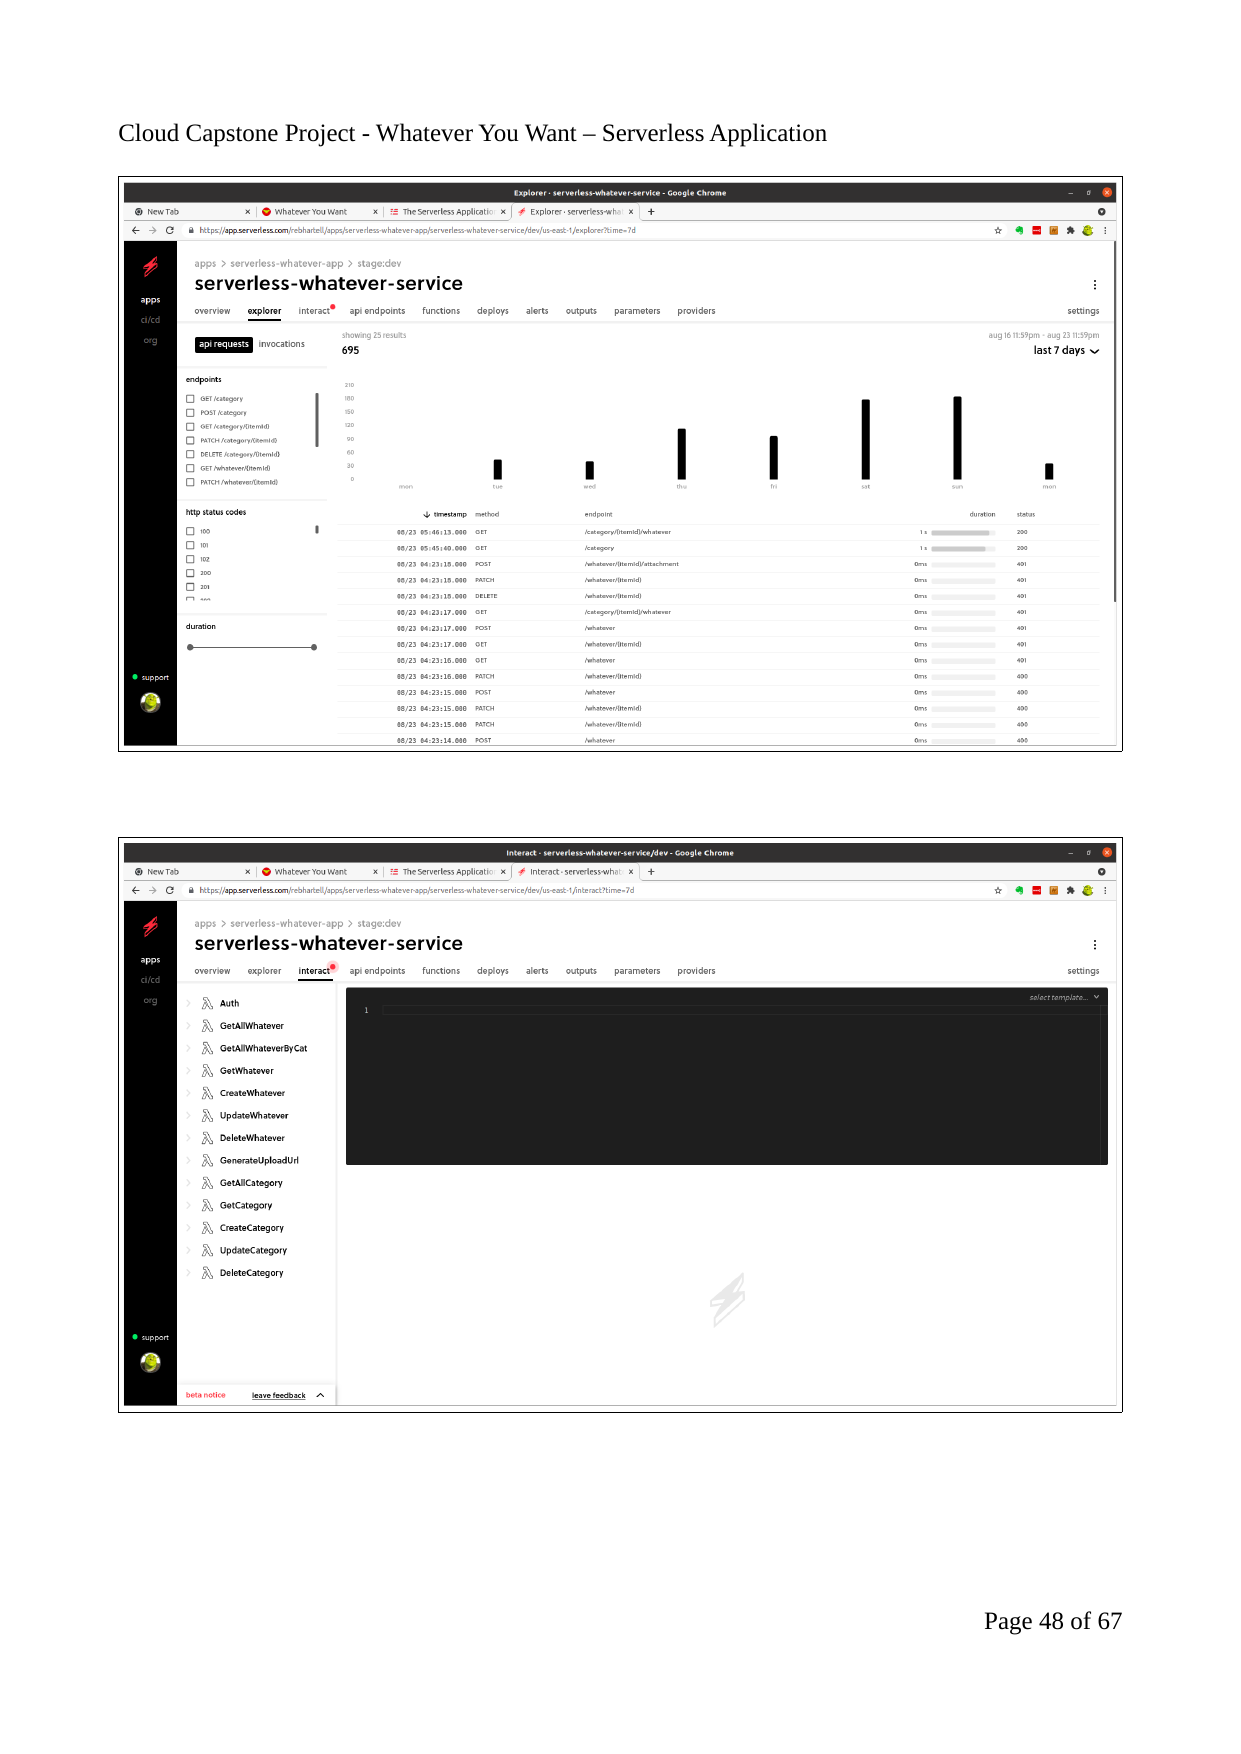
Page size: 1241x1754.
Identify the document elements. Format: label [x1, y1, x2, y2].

picture [123, 182, 1117, 746]
table_header [119, 177, 1122, 751]
picture [123, 843, 1117, 1406]
table_header [119, 838, 1122, 1412]
